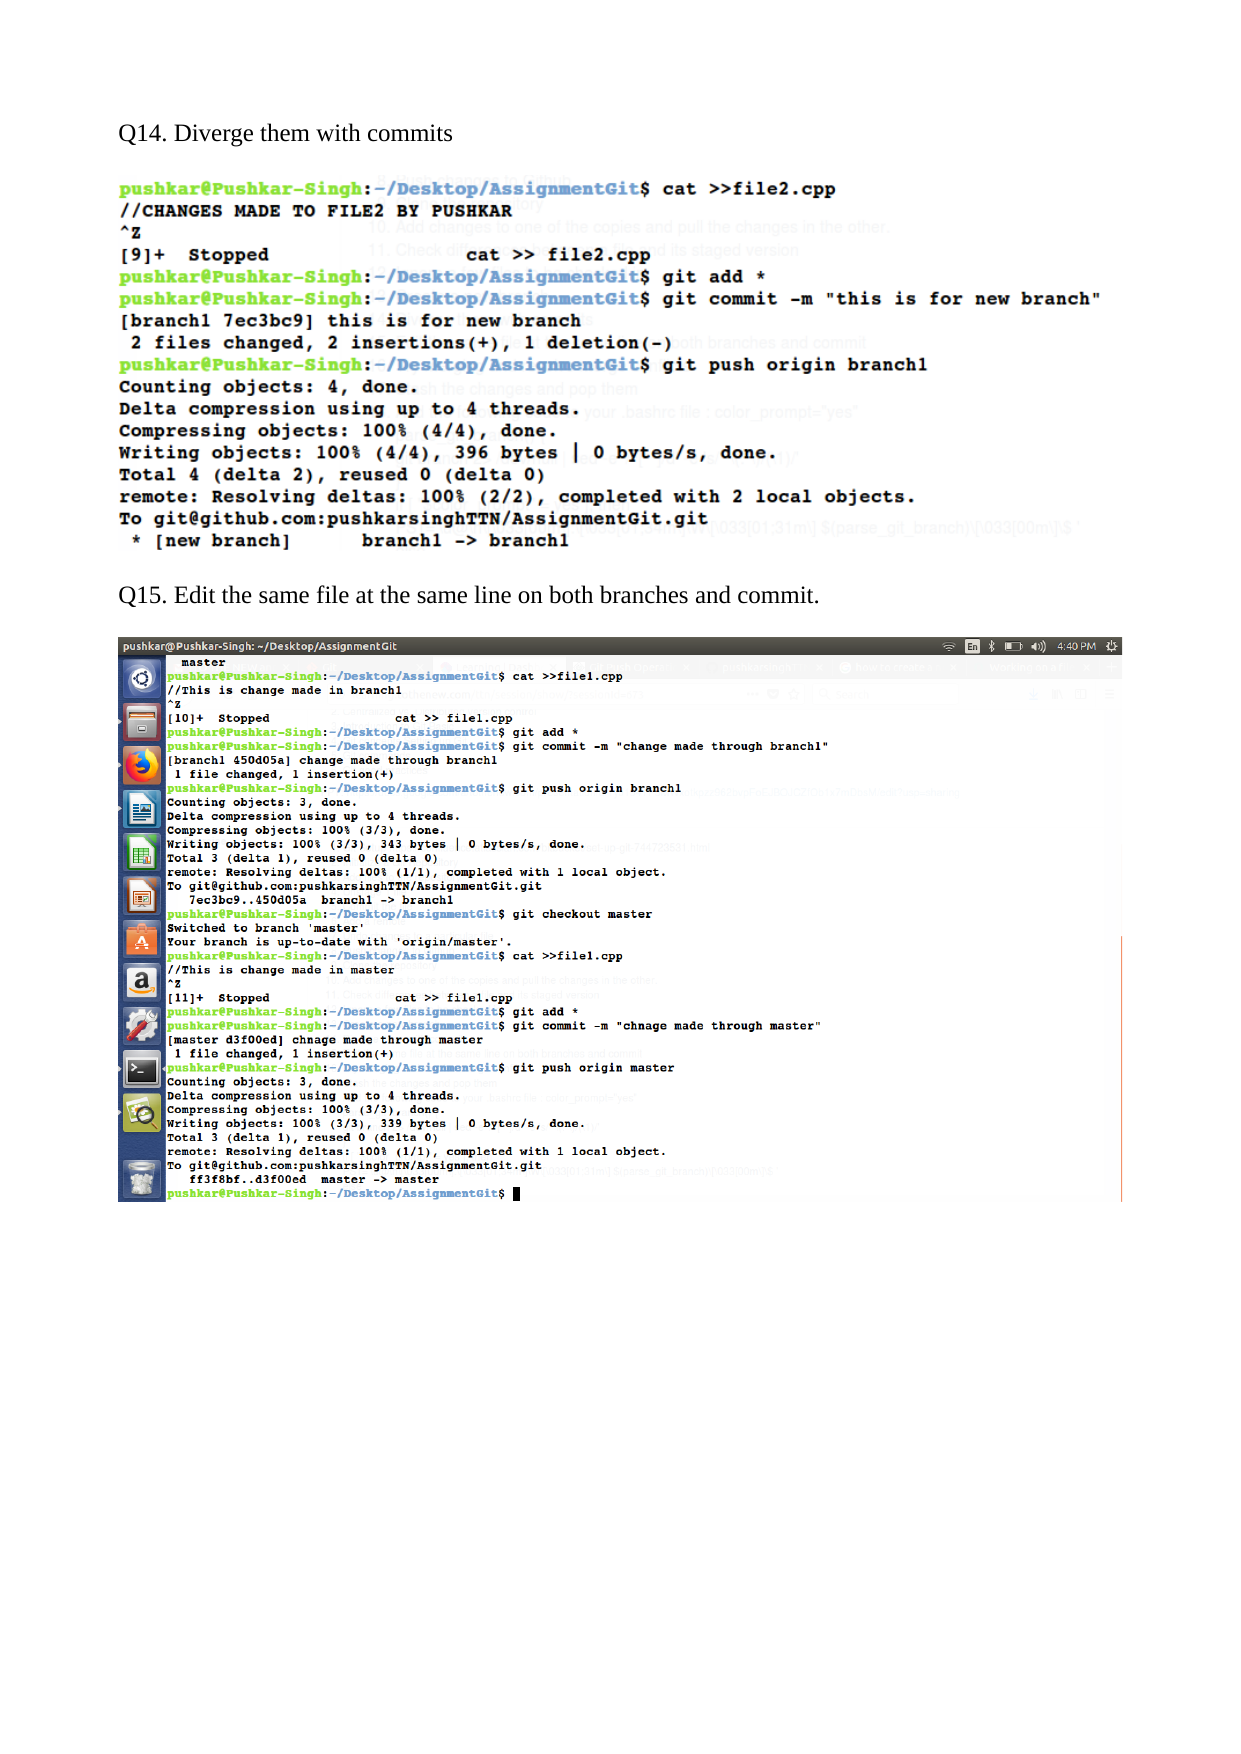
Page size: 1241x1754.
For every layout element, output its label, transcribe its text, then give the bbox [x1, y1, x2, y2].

picture [118, 175, 1123, 551]
text Q14. Diverge them with commits [118, 118, 1122, 147]
picture [118, 637, 1123, 1202]
text Q15. Edit the same file at the same line on both branches and commit. [118, 580, 1122, 608]
